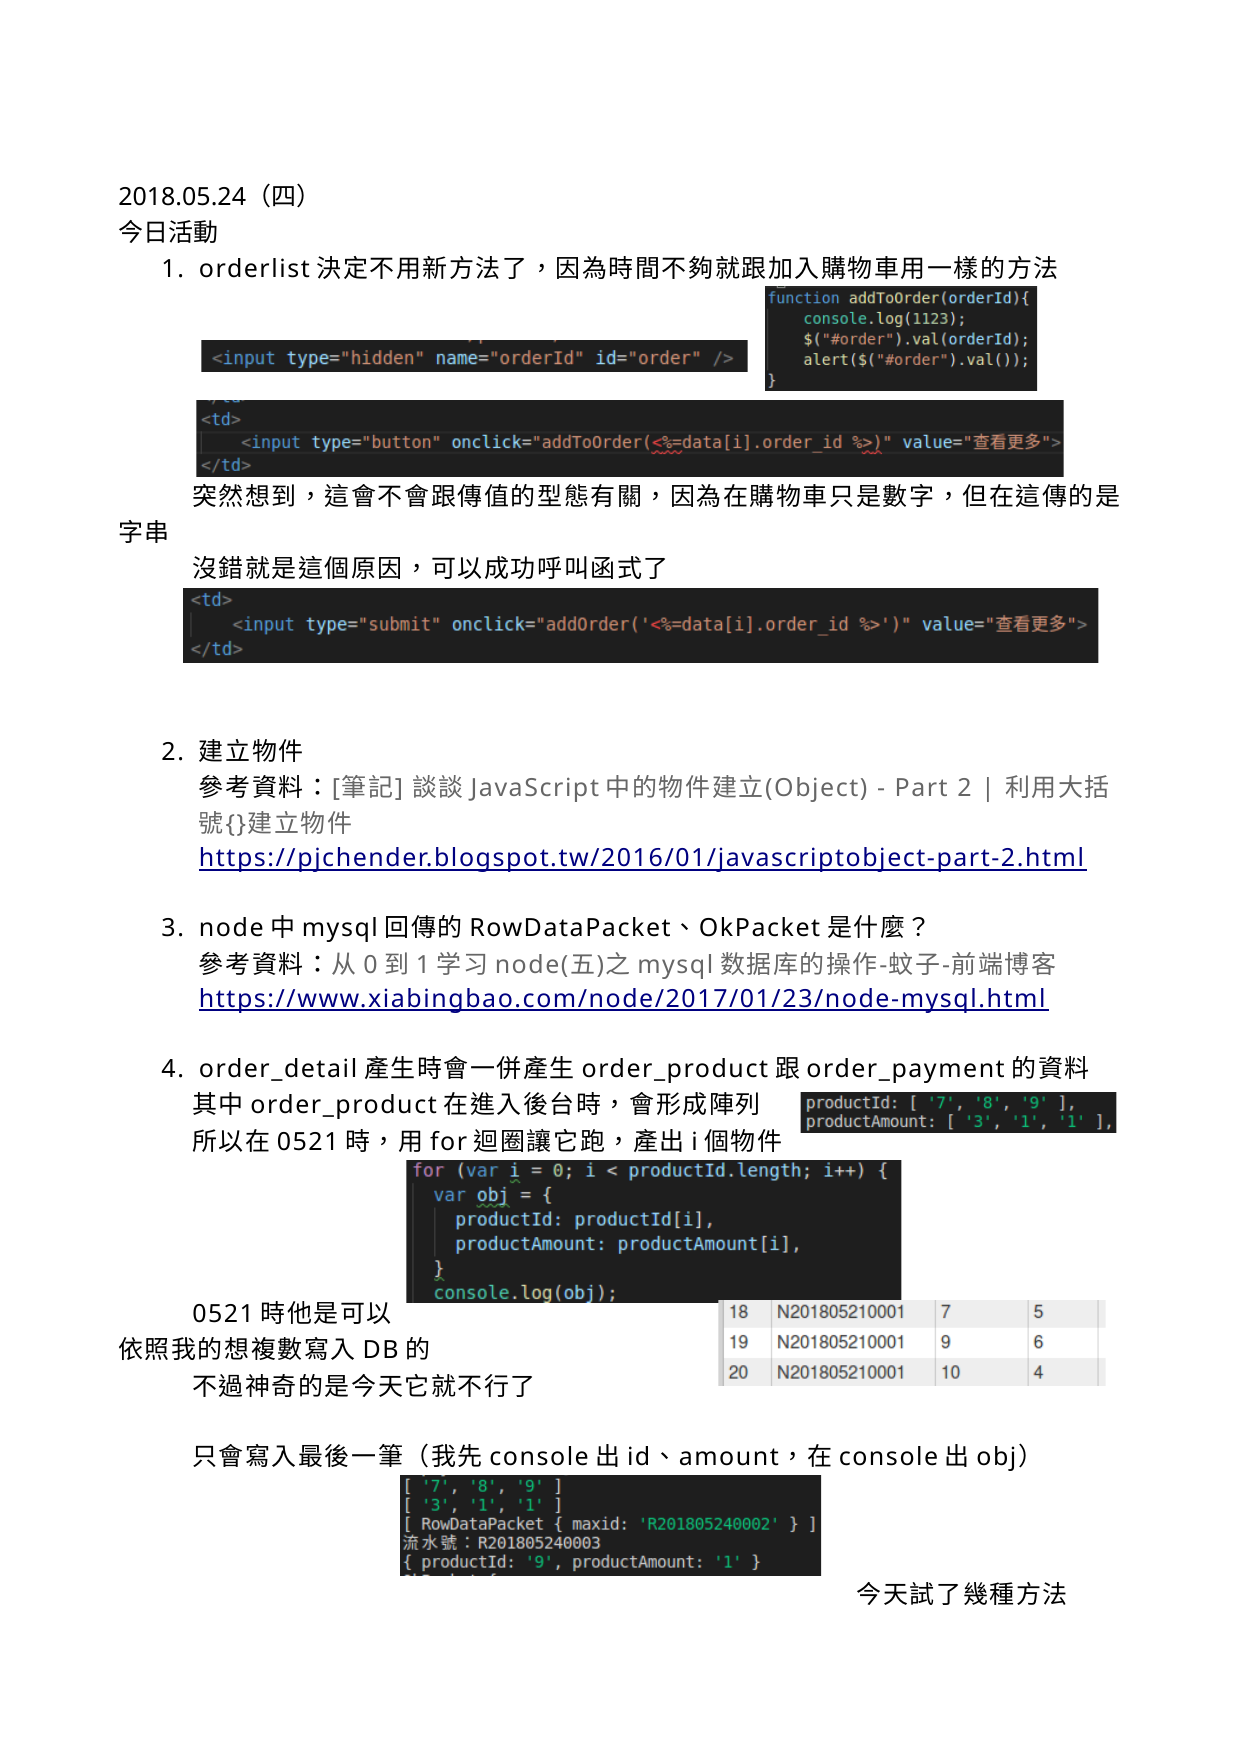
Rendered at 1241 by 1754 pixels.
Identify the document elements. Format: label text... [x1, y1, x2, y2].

list 建立物件 [161, 731, 1122, 767]
picture [765, 286, 1038, 391]
picture [183, 588, 1099, 663]
list node中mysql回傳的RowDataPacket、OkPacket是什麼？ [161, 908, 1122, 944]
text 突然想到，這會不會跟傳值的型態有關，因為在購物車只是數字，但在這傳的是字串 [118, 387, 1122, 549]
list 參考資料：从0到1学习node(五)之mysql数据库的操作-蚊子-前端博客 [161, 944, 1122, 980]
picture [400, 1475, 822, 1576]
text 不過神奇的是今天它就不行了 [118, 1366, 1122, 1402]
list 參考資料：[筆記] 談談JavaScript中的物件建立(Object) - Part 2 | 利用大括號{}建立物件 [161, 767, 1122, 840]
list https://pjchender.blogspot.tw/2016/01/javascriptobject-part-2.html [161, 840, 1122, 874]
text 今天試了幾種方法 [118, 1575, 1122, 1611]
picture [800, 1092, 1117, 1133]
list orderlist決定不用新方法了，因為時間不夠就跟加入購物車用一樣的方法 [161, 249, 1122, 285]
text 其中order_product在進入後台時，會形成陣列 [118, 1085, 1122, 1121]
list https://www.xiabingbao.com/node/2017/01/23/node-mysql.html [161, 980, 1122, 1014]
text 所以在0521時，用for迴圈讓它跑，產出i個物件 [118, 1121, 1122, 1157]
picture [201, 340, 748, 372]
text [902, 1293, 1122, 1366]
text 今日活動 [118, 213, 1122, 249]
text 0521時他是可以依照我的想複數寫入DB的 [118, 1293, 718, 1366]
text 2018.05.24（四） [118, 176, 1122, 213]
picture [406, 1160, 1106, 1386]
list order_detail產生時會一併產生order_product跟order_payment的資料 [161, 1048, 1122, 1085]
text 只會寫入最後一筆（我先console出id、amount，在console出obj） [118, 1436, 1122, 1473]
picture [196, 400, 1064, 477]
text 沒錯就是這個原因，可以成功呼叫函式了 [118, 549, 1122, 585]
